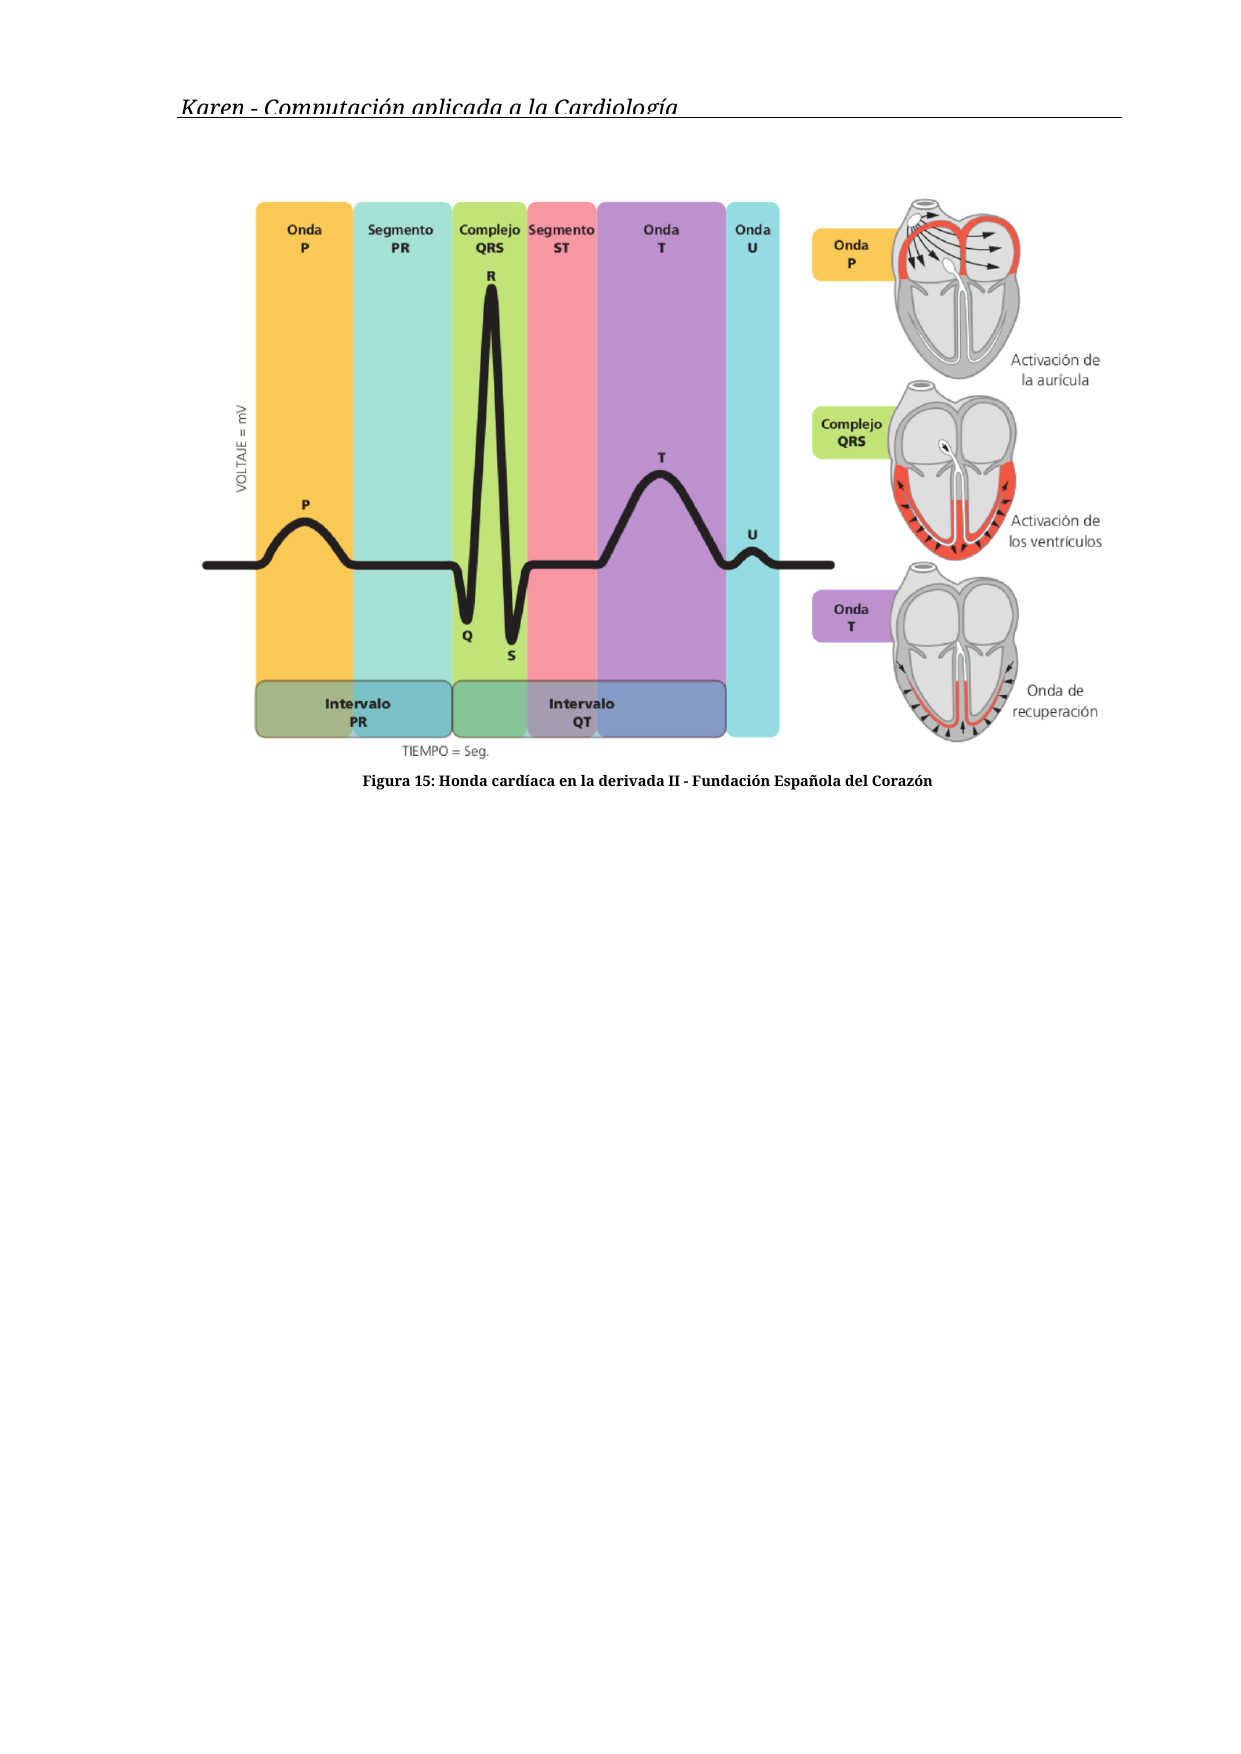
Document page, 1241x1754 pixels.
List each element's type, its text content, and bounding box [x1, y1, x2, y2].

picture [177, 189, 1123, 767]
text Figura 15: Honda cardíaca en la derivada II - Fundación Española del Corazón [177, 767, 1122, 791]
